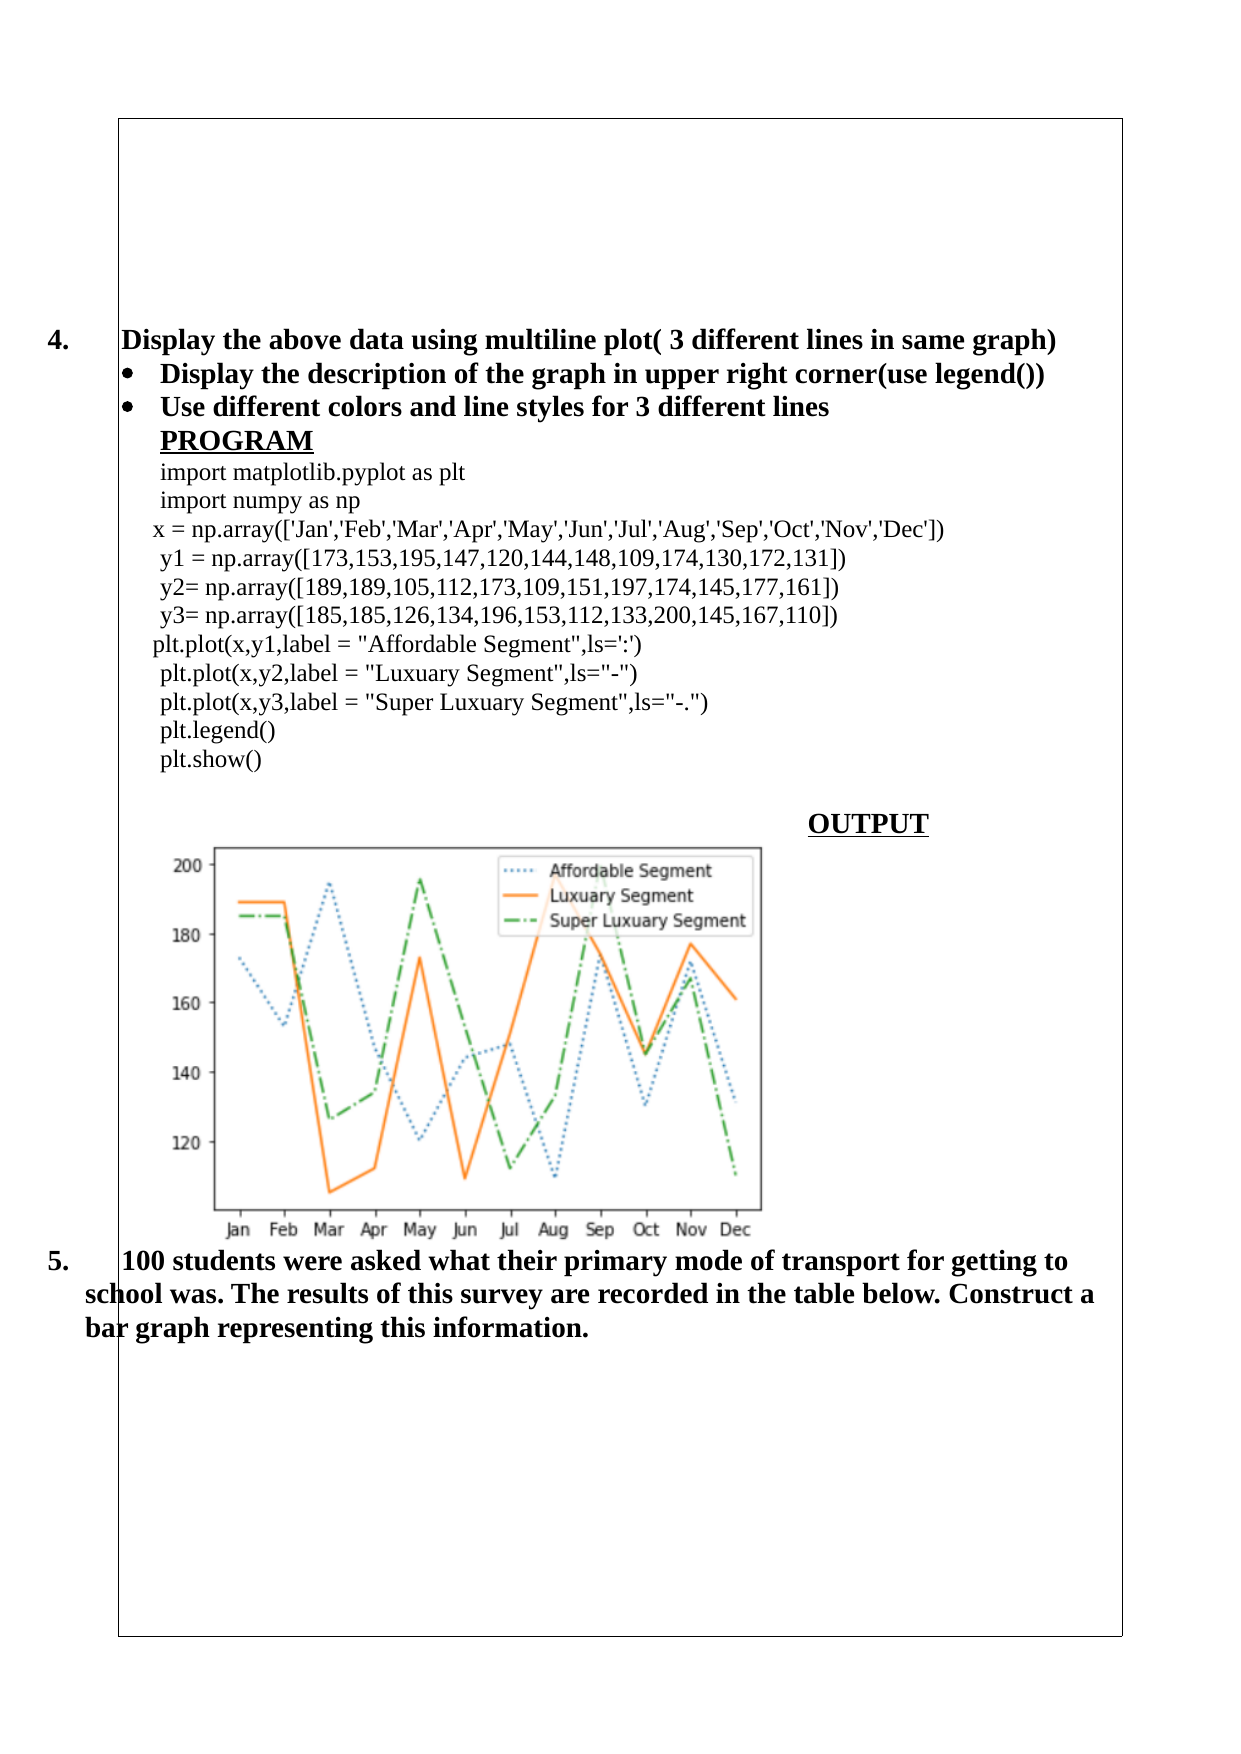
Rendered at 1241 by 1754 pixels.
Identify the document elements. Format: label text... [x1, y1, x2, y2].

list PROGRAM [160, 423, 1119, 457]
list 100 students were asked what their primary mode of transport for getting to school was. The results of this survey are recorded in the table below. Construct a bar graph representing this information. [119, 1243, 1119, 1343]
list OUTPUT [160, 807, 1119, 840]
list y2= np.array([189,189,105,112,173,109,151,197,174,145,177,161]) [160, 572, 1119, 601]
list import matplotlib.pyplot as plt [160, 457, 1119, 486]
list plt.plot(x,y3,label = "Super Luxuary Segment",ls="-.") [160, 687, 1119, 716]
list plt.show() [160, 744, 1119, 773]
list x = np.array(['Jan','Feb','Mar','Apr','May','Jun','Jul','Aug','Sep','Oct','Nov','Dec']) [121, 514, 1119, 543]
list Display the above data using multiline plot( 3 different lines in same graph) [47, 322, 118, 356]
list plt.legend() [160, 716, 1119, 744]
list y3= np.array([185,185,126,134,196,153,112,133,200,145,167,110]) [160, 601, 1119, 629]
list plt.plot(x,y1,label = "Affordable Segment",ls=':') [121, 629, 1119, 658]
list import numpy as np [160, 486, 1119, 514]
list Use different colors and line styles for 3 different lines [122, 389, 1119, 423]
list Display the above data using multiline plot( 3 different lines in same graph) [119, 322, 1119, 356]
list 100 students were asked what their primary mode of transport for getting to school was. The results of this survey are recorded in the table below. Construct a bar graph representing this information. [47, 1243, 118, 1343]
list plt.plot(x,y2,label = "Luxuary Segment",ls="-") [160, 658, 1119, 687]
list y1 = np.array([173,153,195,147,120,144,148,109,174,130,172,131]) [160, 543, 1119, 572]
picture [608, 839, 769, 1241]
list Display the description of the graph in upper right corner(use legend()) [122, 356, 1119, 389]
